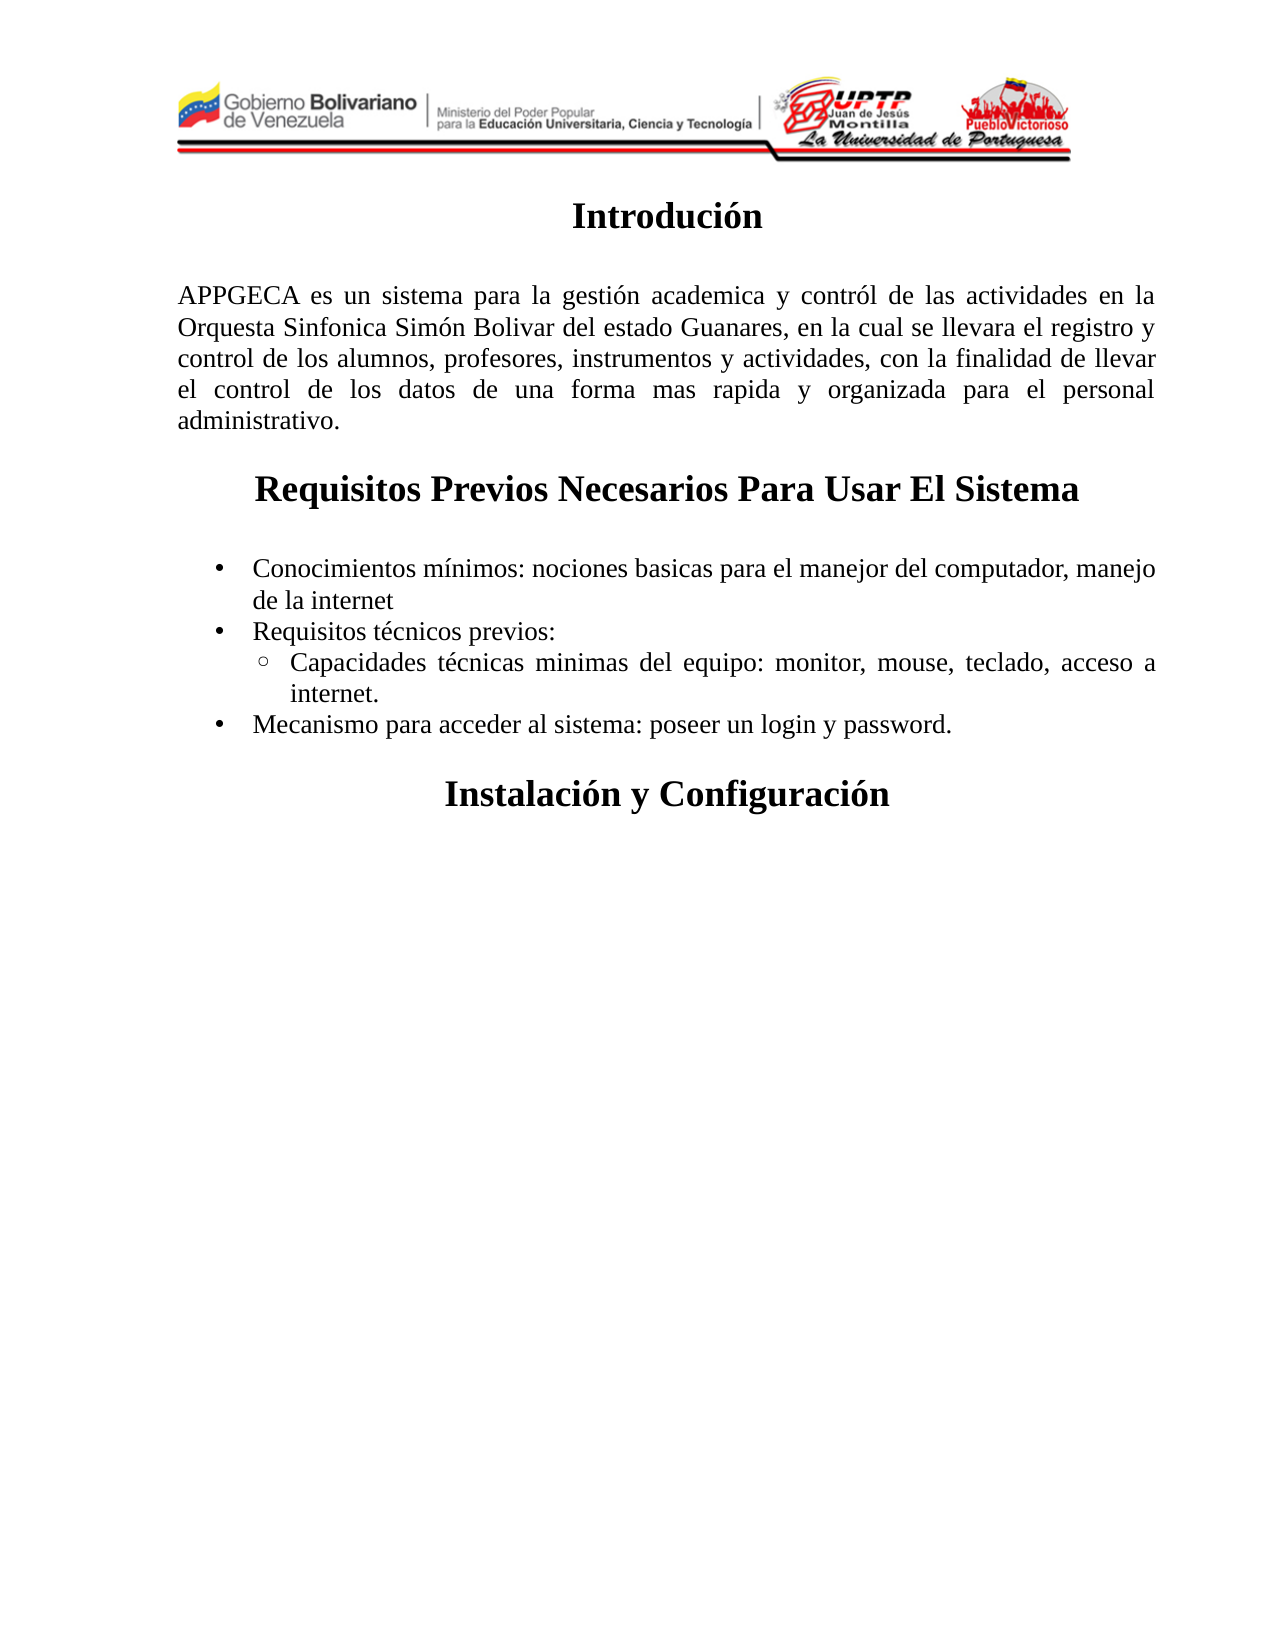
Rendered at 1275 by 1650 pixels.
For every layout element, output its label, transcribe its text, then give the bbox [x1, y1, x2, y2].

text Instalación y Configuración [177, 771, 1157, 814]
picture [177, 73, 1071, 165]
list Requisitos técnicos previos: [215, 615, 1157, 646]
text APPGECA es un sistema para la gestión academica y contról de las actividades en la Orquesta Sinfonica Simón Bolivar del estado Guanares, en la cual se llevara el registro y control de los alumnos, profesores, instrumentos y actividades, con la finalidad de llevar el control de los datos de una forma mas rapida y organizada para el personal administrativo. [177, 279, 1157, 435]
list Mecanismo para acceder al sistema: poseer un login y password. [215, 709, 1157, 740]
list Conocimientos mínimos: nociones basicas para el manejor del computador, manejo de la internet [215, 553, 1157, 615]
list Capacidades técnicas minimas del equipo: monitor, mouse, teclado, acceso a internet. [252, 646, 1157, 709]
text Introdución [177, 193, 1157, 236]
text Requisitos Previos Necesarios Para Usar El Sistema [177, 466, 1157, 509]
